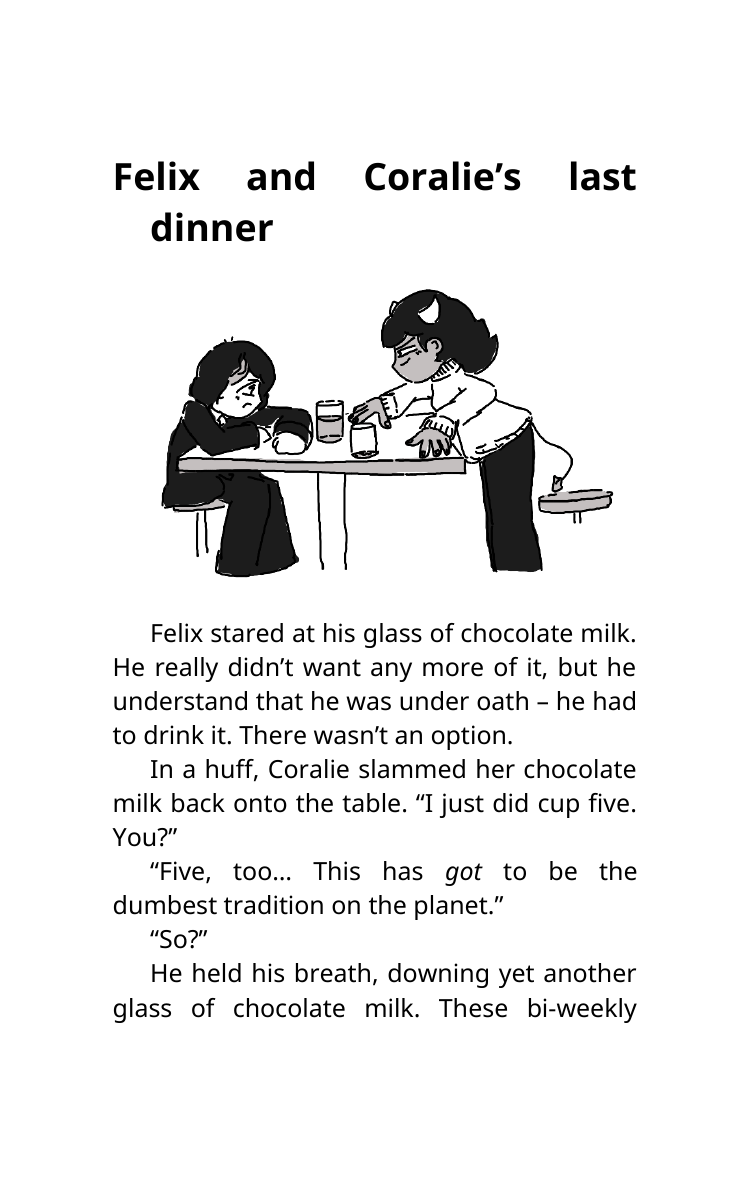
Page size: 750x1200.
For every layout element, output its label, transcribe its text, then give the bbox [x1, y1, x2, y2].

text “Five, too… This has got to be the dumbest tradition on the planet.” [112, 854, 637, 922]
picture [112, 286, 638, 582]
subtitle Felix and Coralie’s last dinner [112, 150, 637, 252]
text In a huff, Coralie slammed her chocolate milk back onto the table. “I just did cup five. You?” [112, 752, 637, 854]
text He held his breath, downing yet another glass of chocolate milk. These bi-weekly [112, 956, 637, 1024]
text Felix stared at his glass of chocolate milk. He really didn’t want any more of it, but he understand that he was under oath – he had to drink it. There wasn’t an option. [112, 616, 637, 752]
text “So?” [112, 922, 637, 956]
